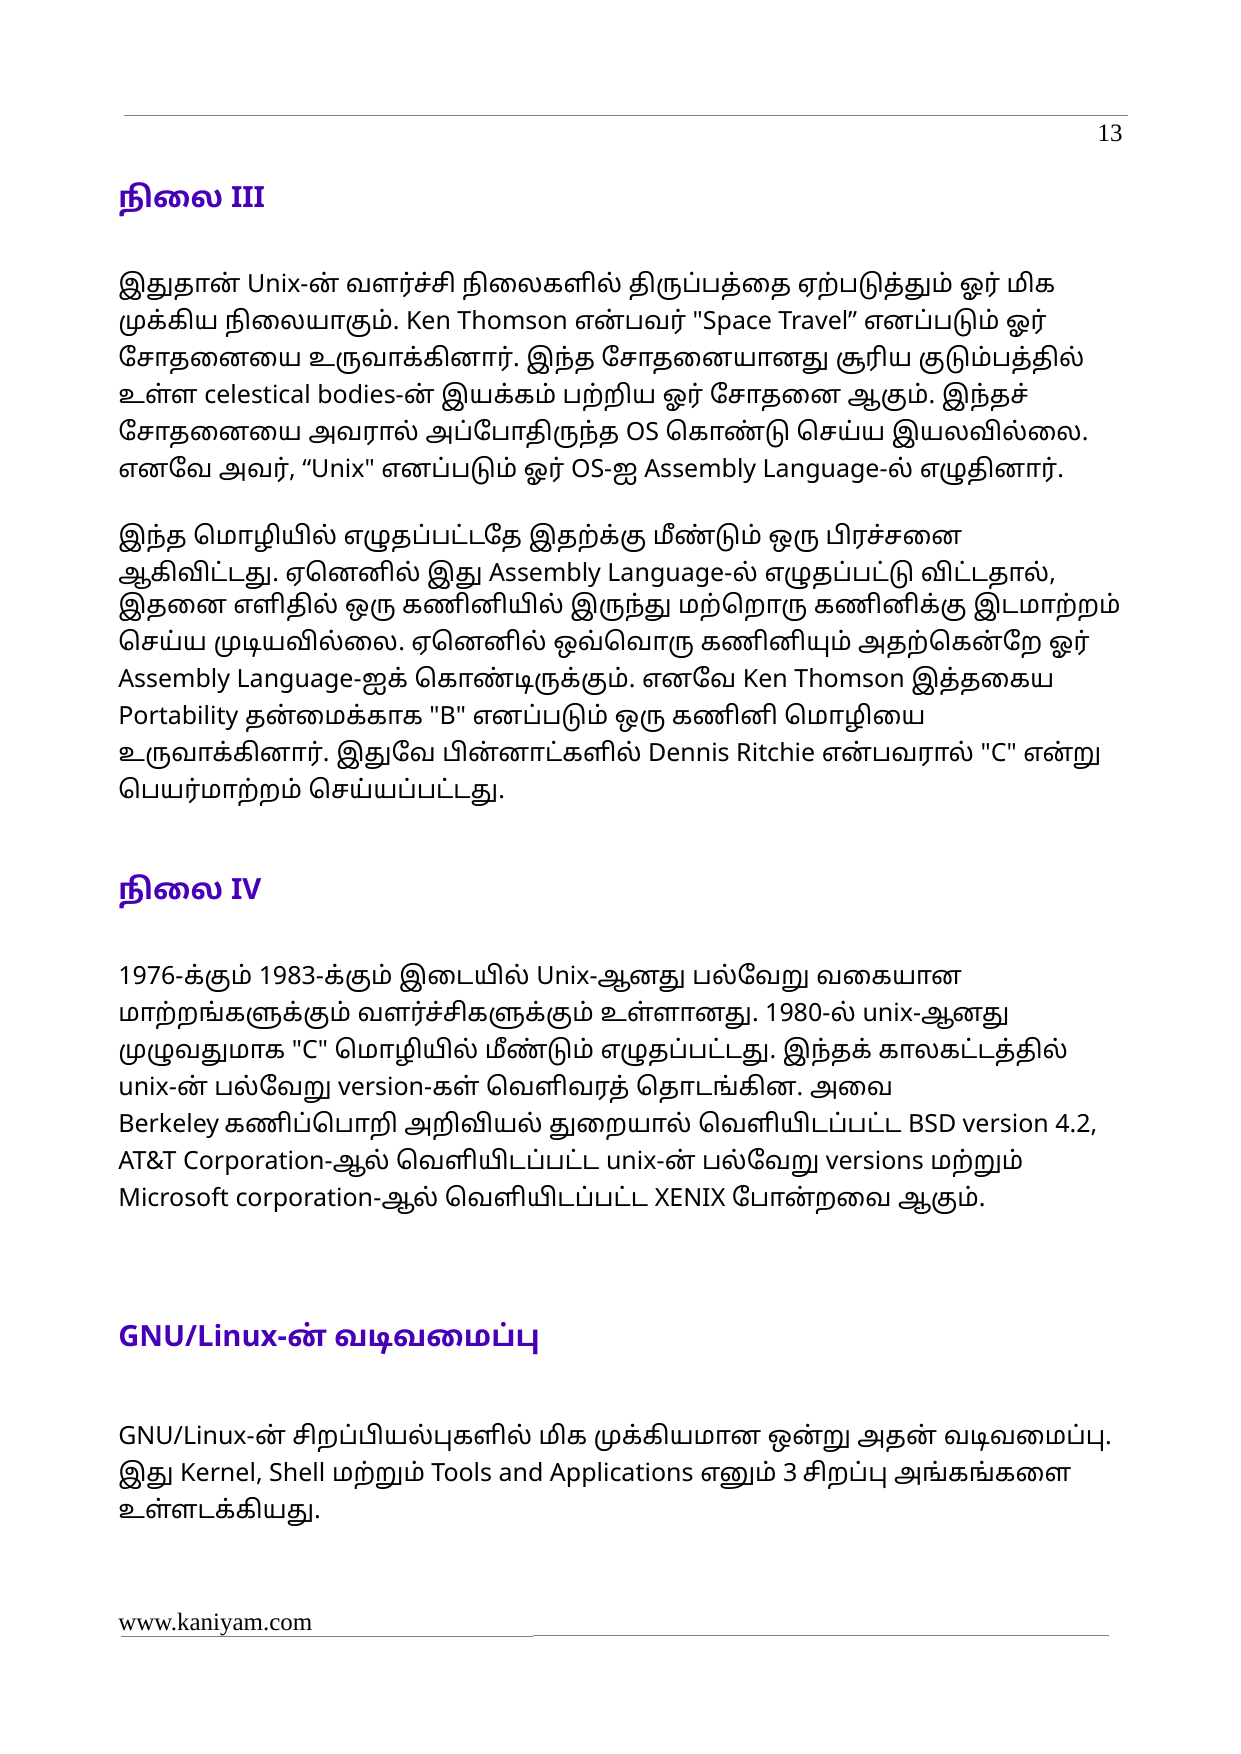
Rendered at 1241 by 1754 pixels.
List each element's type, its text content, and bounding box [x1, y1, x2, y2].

subtitle GNU/Linux-ன் வடிவமைப்பு [118, 1315, 1122, 1358]
text இதுதான் Unix-ன் வளர்ச்சி நிலைகளில் திருப்பத்தை ஏற்படுத்தும் ஓர் மிக முக்கிய நிலையாகும். Ken Thomson என்பவர் "Space Travel” எனப்படும் ஓர் சோதனையை உருவாக்கினார். இந்த சோதனையானது சூரிய குடும்பத்தில் உள்ள celestical bodies-ன் இயக்கம் பற்றிய ஓர் சோதனை ஆகும். இந்தச் சோதனையை அவரால் அப்போதிருந்த OS கொண்டு செய்ய இயலவில்லை. எனவே அவர், “Unix" எனப்படும் ஓர் OS-ஐ Assembly Language-ல் எழுதினார். [118, 266, 1122, 488]
subtitle நிலை IV [118, 868, 1122, 911]
text 1976-க்கும் 1983-க்கும் இடையில் Unix-ஆனது பல்வேறு வகையான மாற்றங்களுக்கும் வளர்ச்சிகளுக்கும் உள்ளானது. 1980-ல் unix-ஆனது முழுவதுமாக "C" மொழியில் மீண்டும் எழுதப்பட்டது. இந்தக் காலகட்டத்தில் unix-ன் பல்வேறு version-கள் வெளிவரத் தொடங்கின. அவை Berkeleyகணிப்பொறி அறிவியல் துறையால் வெளியிடப்பட்ட BSD version 4.2, AT&T Corporation-ஆல் வெளியிடப்பட்ட unix-ன் பல்வேறு versions மற்றும் Microsoft corporation-ஆல் வெளியிடப்பட்ட XENIX போன்றவை ஆகும். [118, 958, 1122, 1216]
text இந்த மொழியில் எழுதப்பட்டதே இதற்க்கு மீண்டும் ஒரு பிரச்சனை ஆகிவிட்டது. ஏனெனில் இது Assembly Language-ல் எழுதப்பட்டு விட்டதால், இதனை எளிதில் ஒரு கணினியில் இருந்து மற்றொரு கணினிக்கு இடமாற்றம் செய்ய முடியவில்லை. ஏனெனில் ஒவ்வொரு கணினியும் அதற்கென்றே ஓர் Assembly Language-ஐக் கொண்டிருக்கும். எனவே Ken Thomson இத்தகைய Portability தன்மைக்காக "B" எனப்படும் ஒரு கணினி மொழியை உருவாக்கினார். இதுவே பின்னாட்களில் Dennis Ritchie என்பவரால் "C" என்று பெயர்மாற்றம் செய்யப்பட்டது. [118, 522, 1122, 843]
text GNU/Linux-ன் சிறப்பியல்புகளில் மிக முக்கியமான ஒன்று அதன் வடிவமைப்பு. இது Kernel, Shell மற்றும் Tools and Applications எனும் 3சிறப்பு அங்கங்களை உள்ளடக்கியது. [118, 1417, 1122, 1568]
subtitle நிலை III [118, 176, 1122, 219]
